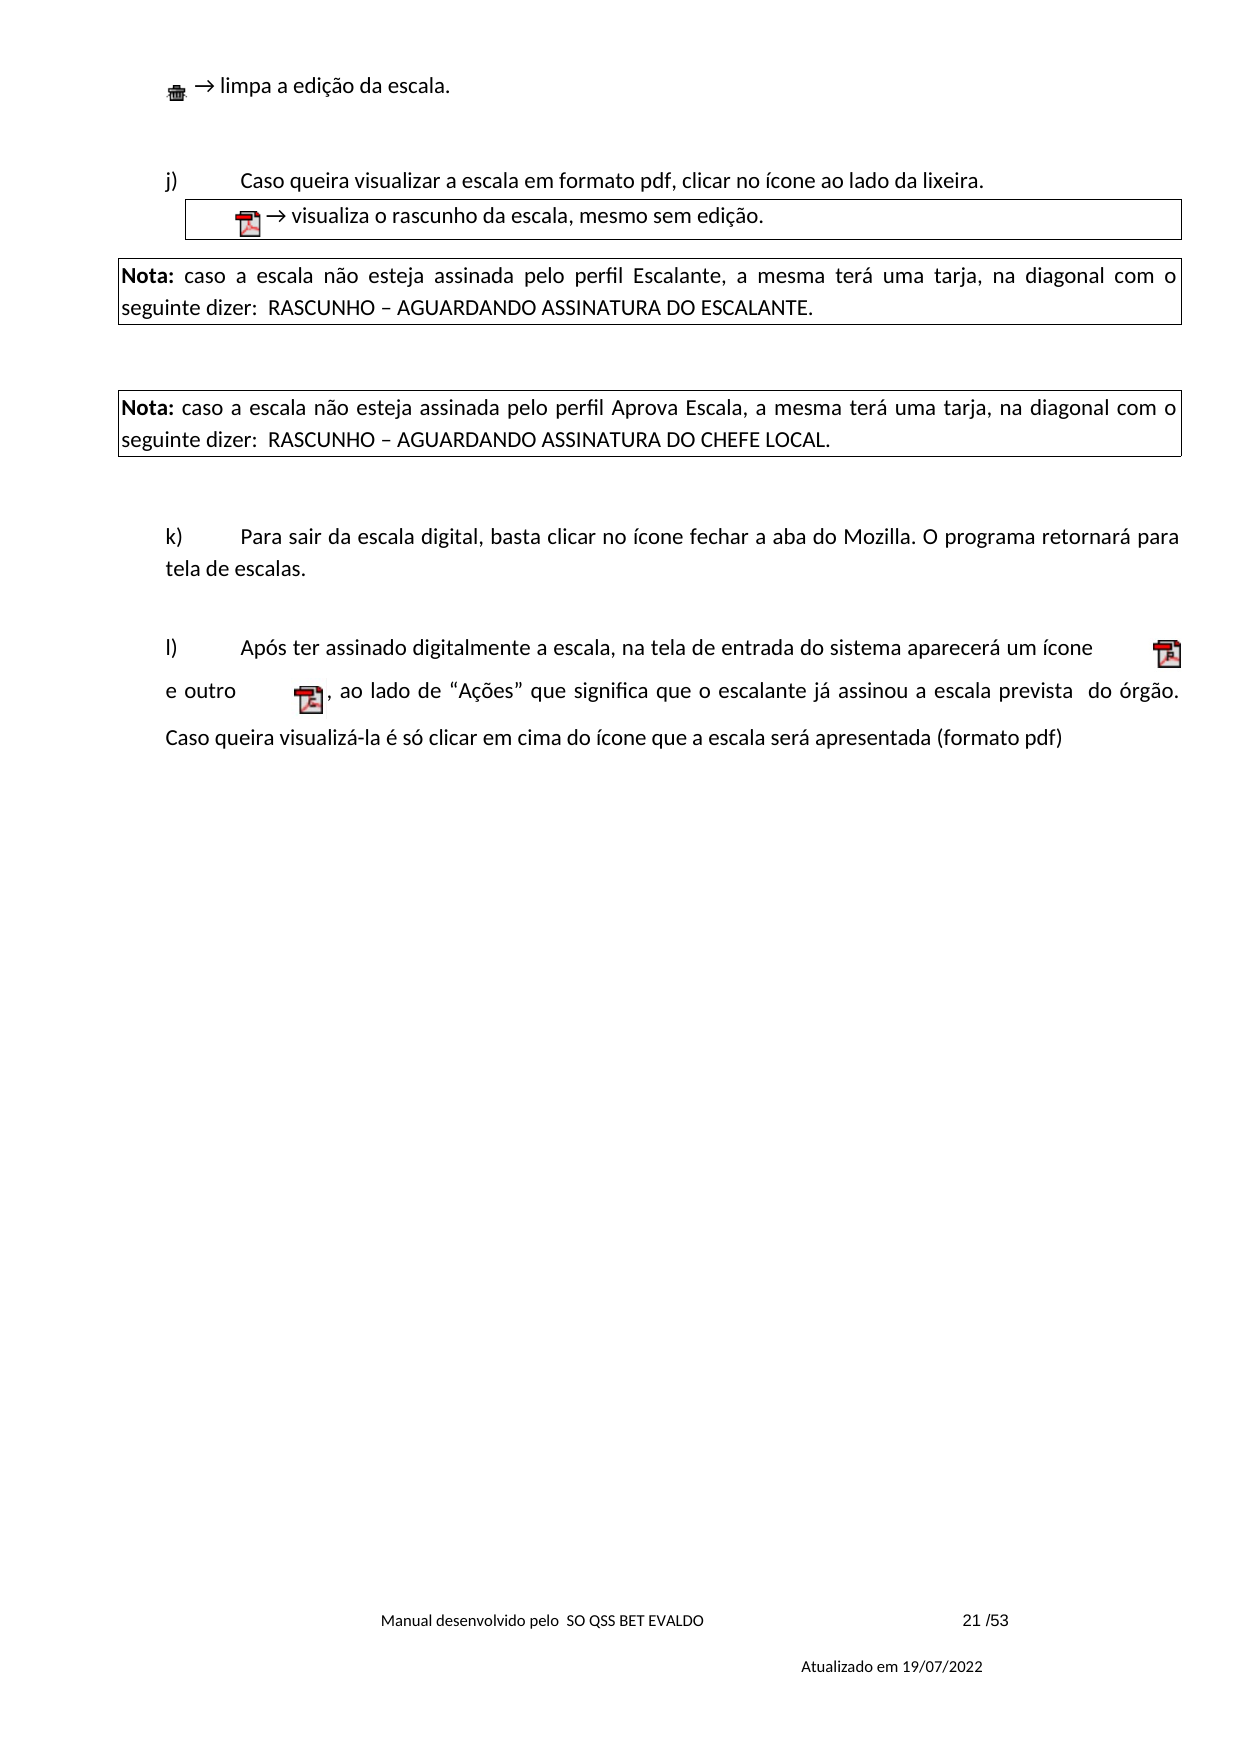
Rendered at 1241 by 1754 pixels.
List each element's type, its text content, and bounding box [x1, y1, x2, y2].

picture [235, 211, 261, 237]
picture [291, 678, 327, 719]
list Após ter assinado digitalmente a escala, na tela de entrada do sistema aparecerá um ícone e outro , ao lado de “Ações” que significa que o escalante já assinou a escala prevista do órgão. Caso queira visualizá-la é só clicar em cima do ícone que a escala será apresentada (formato pdf) [165, 633, 1181, 751]
text Nota: caso a escala não esteja assinada pelo perfil Aprova Escala, a mesma terá uma tarja, na diagonal com o seguinte dizer: RASCUNHO – AGUARDANDO ASSINATURA DO CHEFE LOCAL. [119, 391, 1181, 456]
picture [1148, 638, 1182, 673]
list Para sair da escala digital, basta clicar no ícone fechar a aba do Mozilla. O programa retornará para tela de escalas. [165, 522, 1181, 582]
list → visualiza o rascunho da escala, mesmo sem edição. [186, 200, 1181, 239]
text Nota: caso a escala não esteja assinada pelo perfil Escalante, a mesma terá uma tarja, na diagonal com o seguinte dizer: RASCUNHO – AGUARDANDO ASSINATURA DO ESCALANTE. [119, 259, 1181, 324]
text → limpa a edição da escala. [118, 71, 1181, 101]
list Caso queira visualizar a escala em formato pdf, clicar no ícone ao lado da lixeira. [165, 166, 1181, 194]
picture [165, 85, 189, 101]
